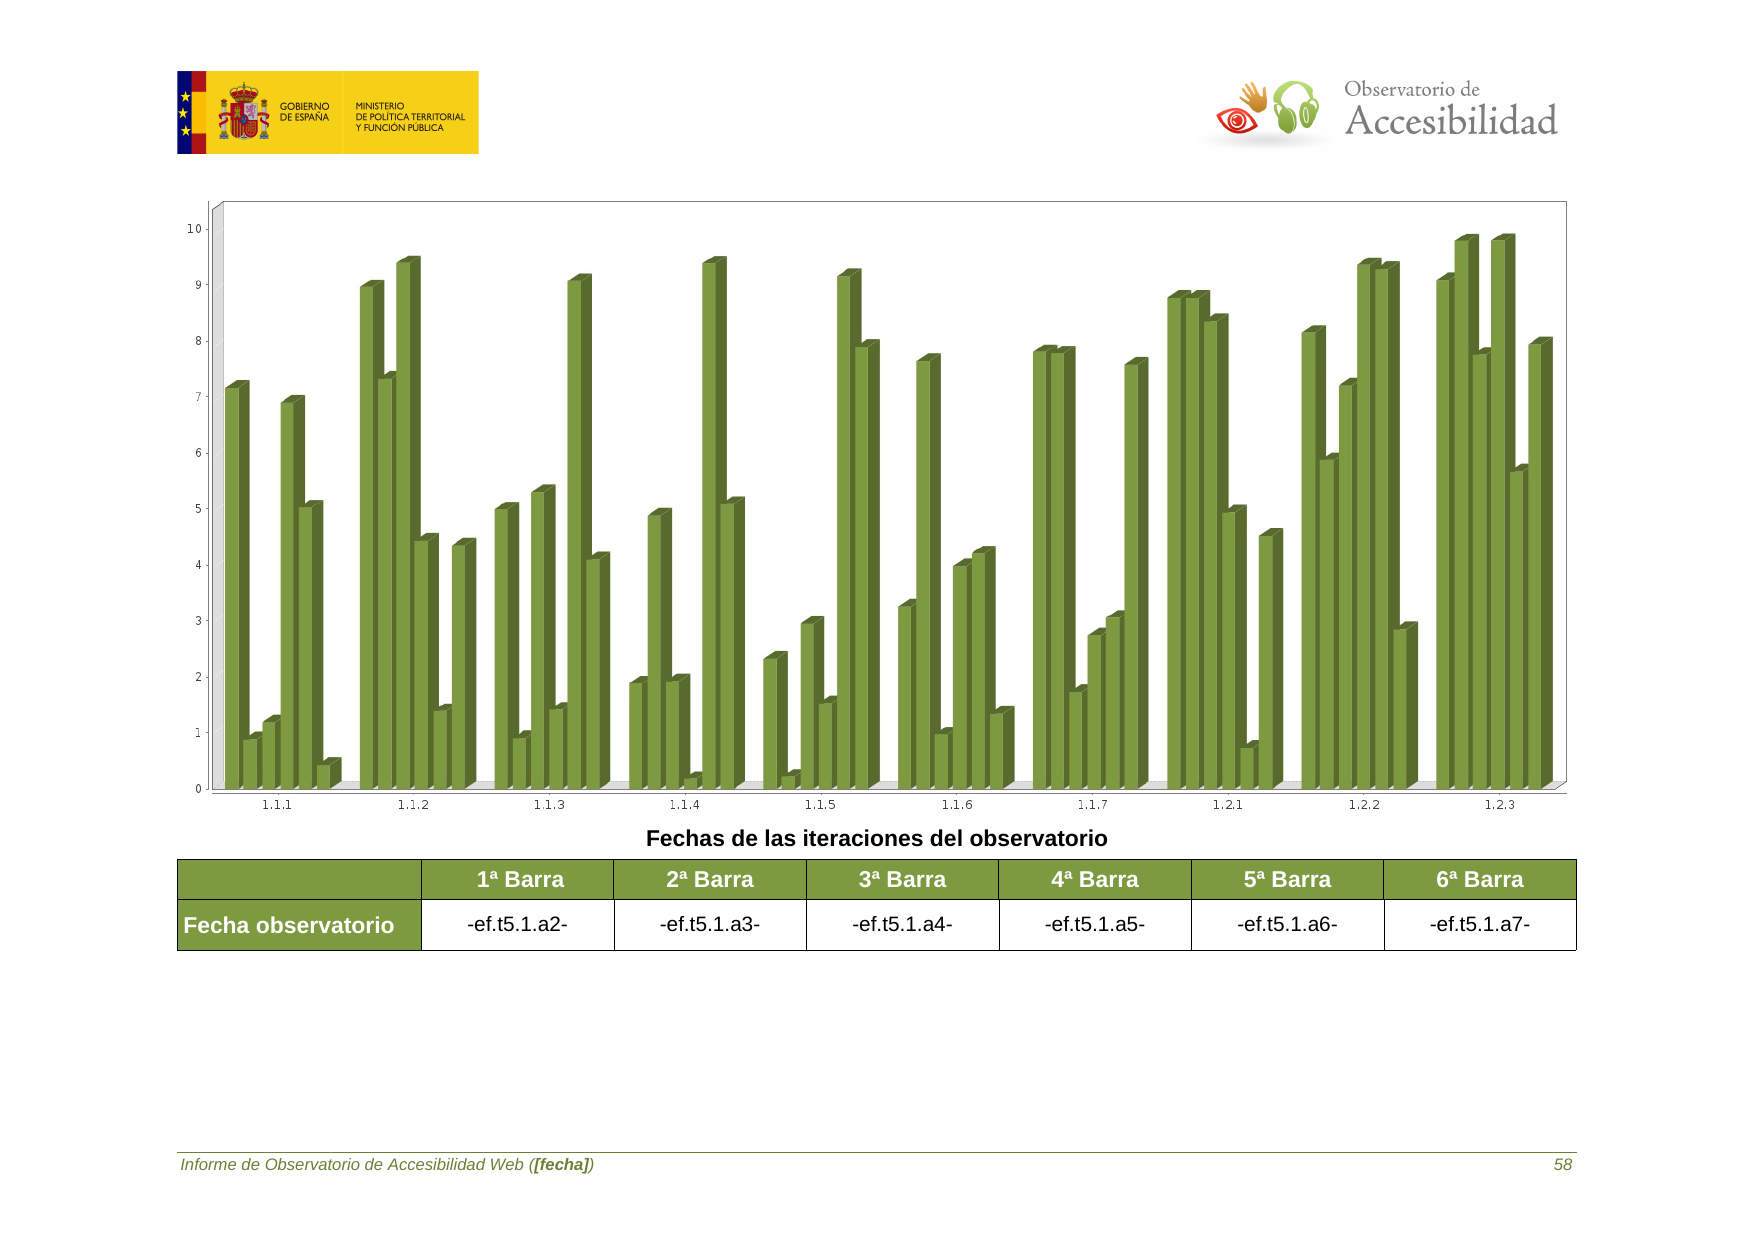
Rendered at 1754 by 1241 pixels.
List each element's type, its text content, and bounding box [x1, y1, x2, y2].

table_header 3ª Barra [807, 860, 998, 899]
table_cell -ef.t5.1.a7- [1385, 900, 1576, 950]
table_cell -ef.t5.1.a6- [1192, 900, 1384, 950]
picture [177, 192, 1577, 817]
table_cell -ef.t5.1.a5- [1000, 900, 1191, 950]
table_header 4ª Barra [999, 860, 1191, 899]
picture [1196, 72, 1572, 154]
table_header [178, 860, 421, 899]
table_header 2ª Barra [614, 860, 806, 899]
table_header 5ª Barra [1192, 860, 1383, 899]
table_cell -ef.t5.1.a2- [422, 900, 614, 950]
table_header 1ª Barra [422, 860, 613, 899]
table_cell Fecha observatorio [178, 900, 421, 950]
table_header 6ª Barra [1384, 860, 1576, 899]
table_cell -ef.t5.1.a4- [807, 900, 999, 950]
table_cell -ef.t5.1.a3- [615, 900, 806, 950]
picture [177, 71, 479, 154]
text Fechas de las iteraciones del observatorio [177, 817, 1577, 851]
